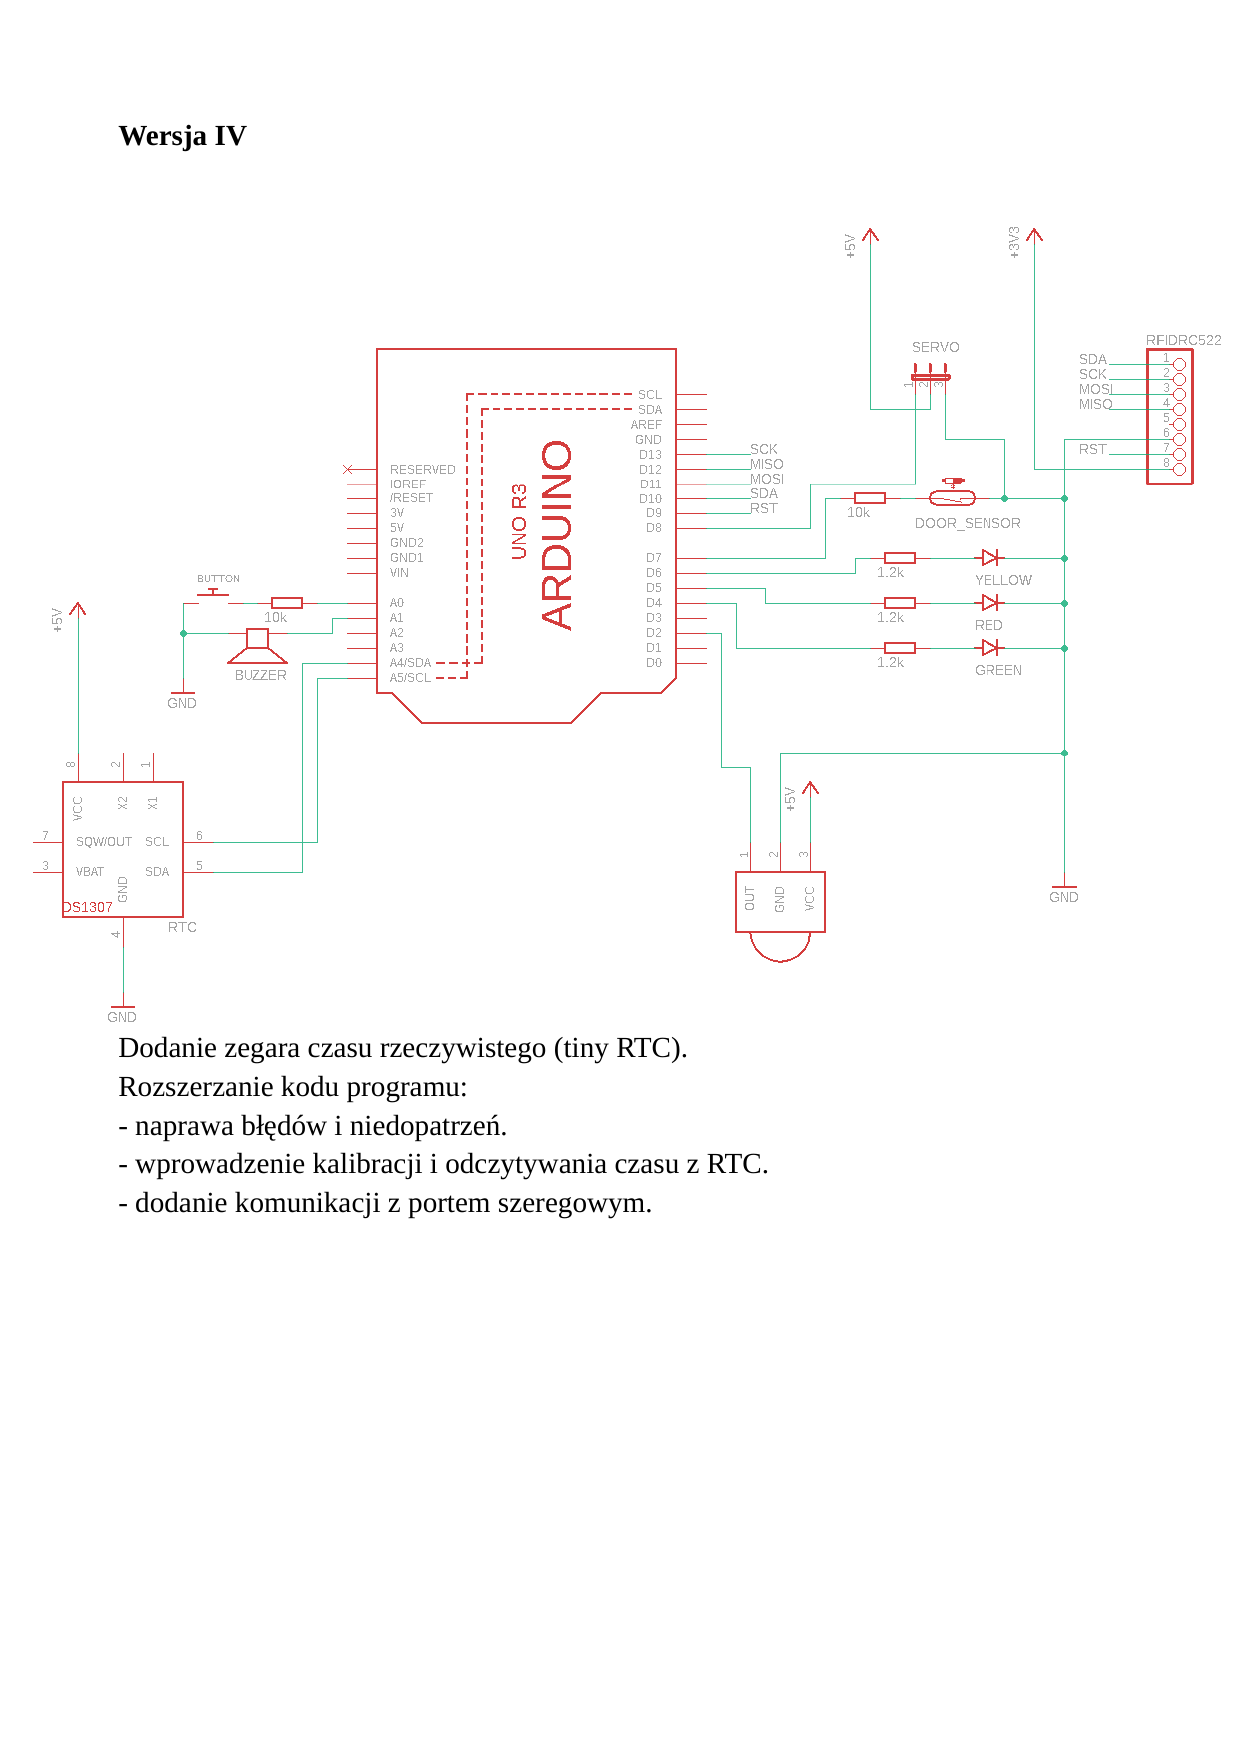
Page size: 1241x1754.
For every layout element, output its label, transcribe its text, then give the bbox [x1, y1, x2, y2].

text Dodanie zegara czasu rzeczywistego (tiny RTC). [118, 1026, 1122, 1064]
picture [7, 214, 1233, 1026]
text - dodanie komunikacji z portem szeregowym. [118, 1185, 1122, 1218]
text Wersja IV [118, 118, 1122, 152]
text [118, 195, 1122, 214]
text - wprowadzenie kalibracji i odczytywania czasu z RTC. [118, 1146, 1122, 1180]
text Rozszerzanie kodu programu: [118, 1069, 1122, 1103]
text - naprawa błędów i niedopatrzeń. [118, 1108, 1122, 1141]
